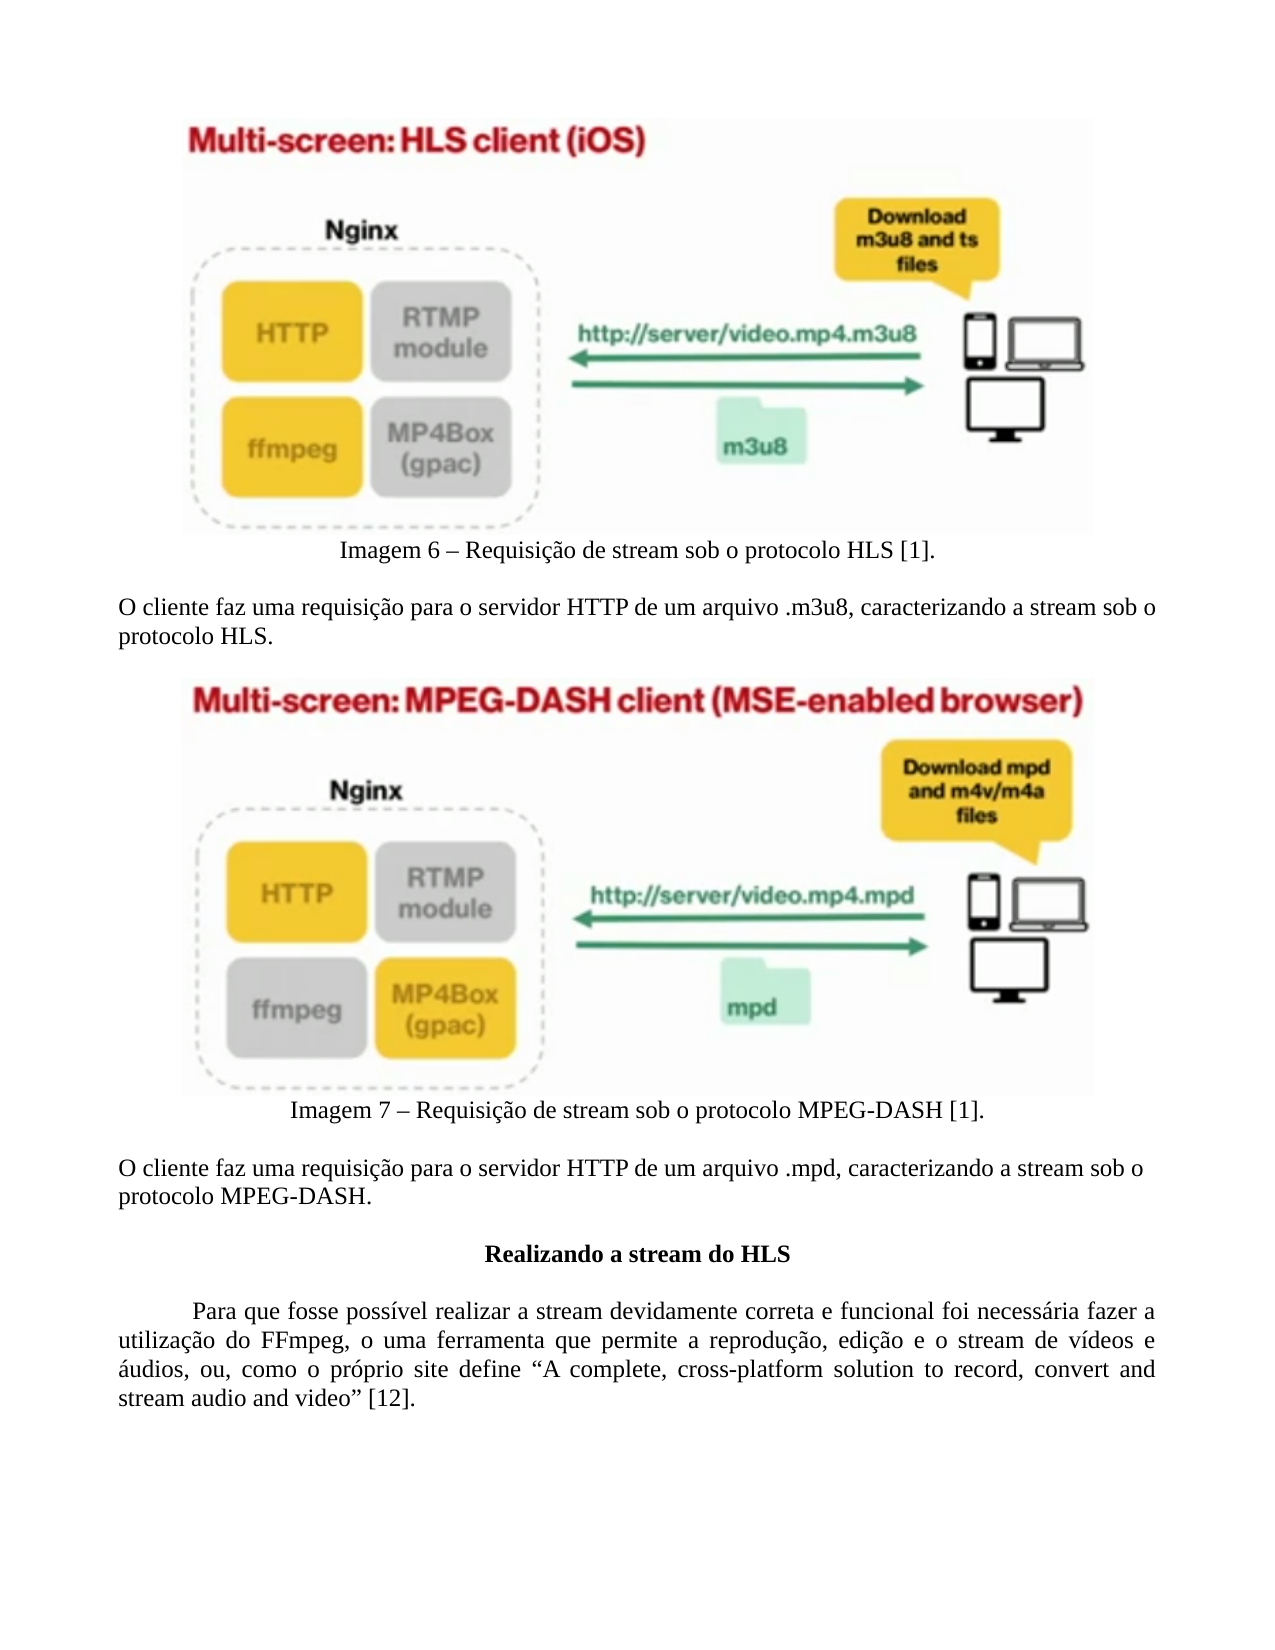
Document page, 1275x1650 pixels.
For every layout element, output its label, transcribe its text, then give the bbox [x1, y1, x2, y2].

picture [181, 118, 1094, 535]
text Para que fosse possível realizar a stream devidamente correta e funcional foi necessária fazer a utilização do FFmpeg, o uma ferramenta que permite a reprodução, edição e o stream de vídeos e áudios, ou, como o próprio site define “A complete, cross-platform solution to record, convert and stream audio and video” [12]. [118, 1296, 1157, 1411]
text Imagem 7 – Requisição de stream sob o protocolo MPEG-DASH [1]. [118, 679, 1157, 1124]
text O cliente faz uma requisição para o servidor HTTP de um arquivo .mpd, caracterizando a stream sob o protocolo MPEG-DASH. [118, 1153, 1157, 1210]
text Realizando a stream do HLS [118, 1239, 1157, 1268]
text Imagem 6 – Requisição de stream sob o protocolo HLS [1]. [118, 118, 1157, 564]
picture [180, 678, 1095, 1096]
text O cliente faz uma requisição para o servidor HTTP de um arquivo .m3u8, caracterizando a stream sob o protocolo HLS. [118, 592, 1157, 650]
